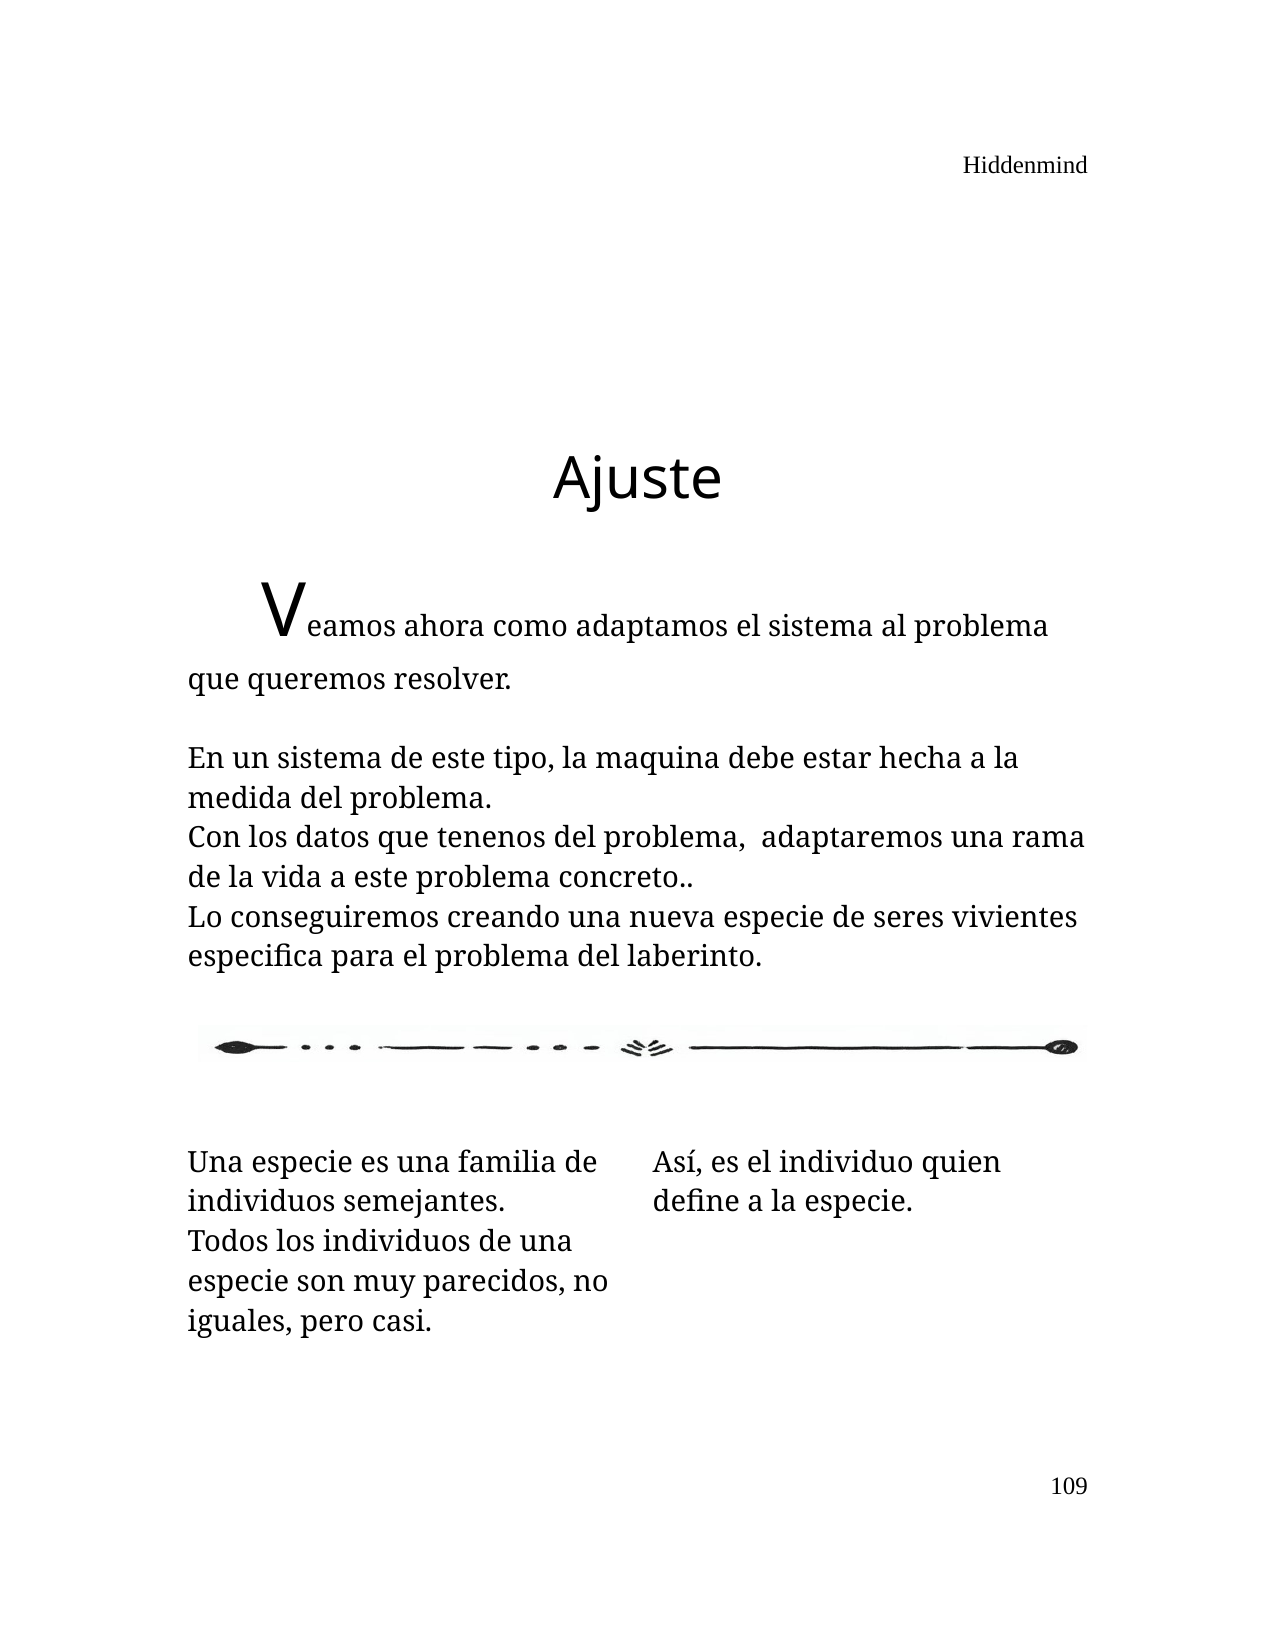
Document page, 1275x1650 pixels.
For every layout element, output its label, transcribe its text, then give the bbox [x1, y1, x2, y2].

text Todos los individuos de una especie son muy parecidos, no iguales, pero casi. [187, 1220, 622, 1339]
picture [198, 1025, 1088, 1062]
text Una especie es una familia de individuos semejantes. [187, 1141, 622, 1220]
text Veamos ahora como adaptamos el sistema al problema que queremos resolver. [187, 556, 1087, 698]
text Con los datos que tenenos del problema, adaptaremos una rama de la vida a este problema concreto.. [187, 817, 1087, 896]
text En un sistema de este tipo, la maquina debe estar hecha a la medida del problema. [187, 737, 1087, 817]
text Así, es el individuo quien define a la especie. [652, 1141, 1087, 1220]
text Lo conseguiremos creando una nueva especie de seres vivientes especifica para el problema del laberinto. [187, 896, 1087, 975]
